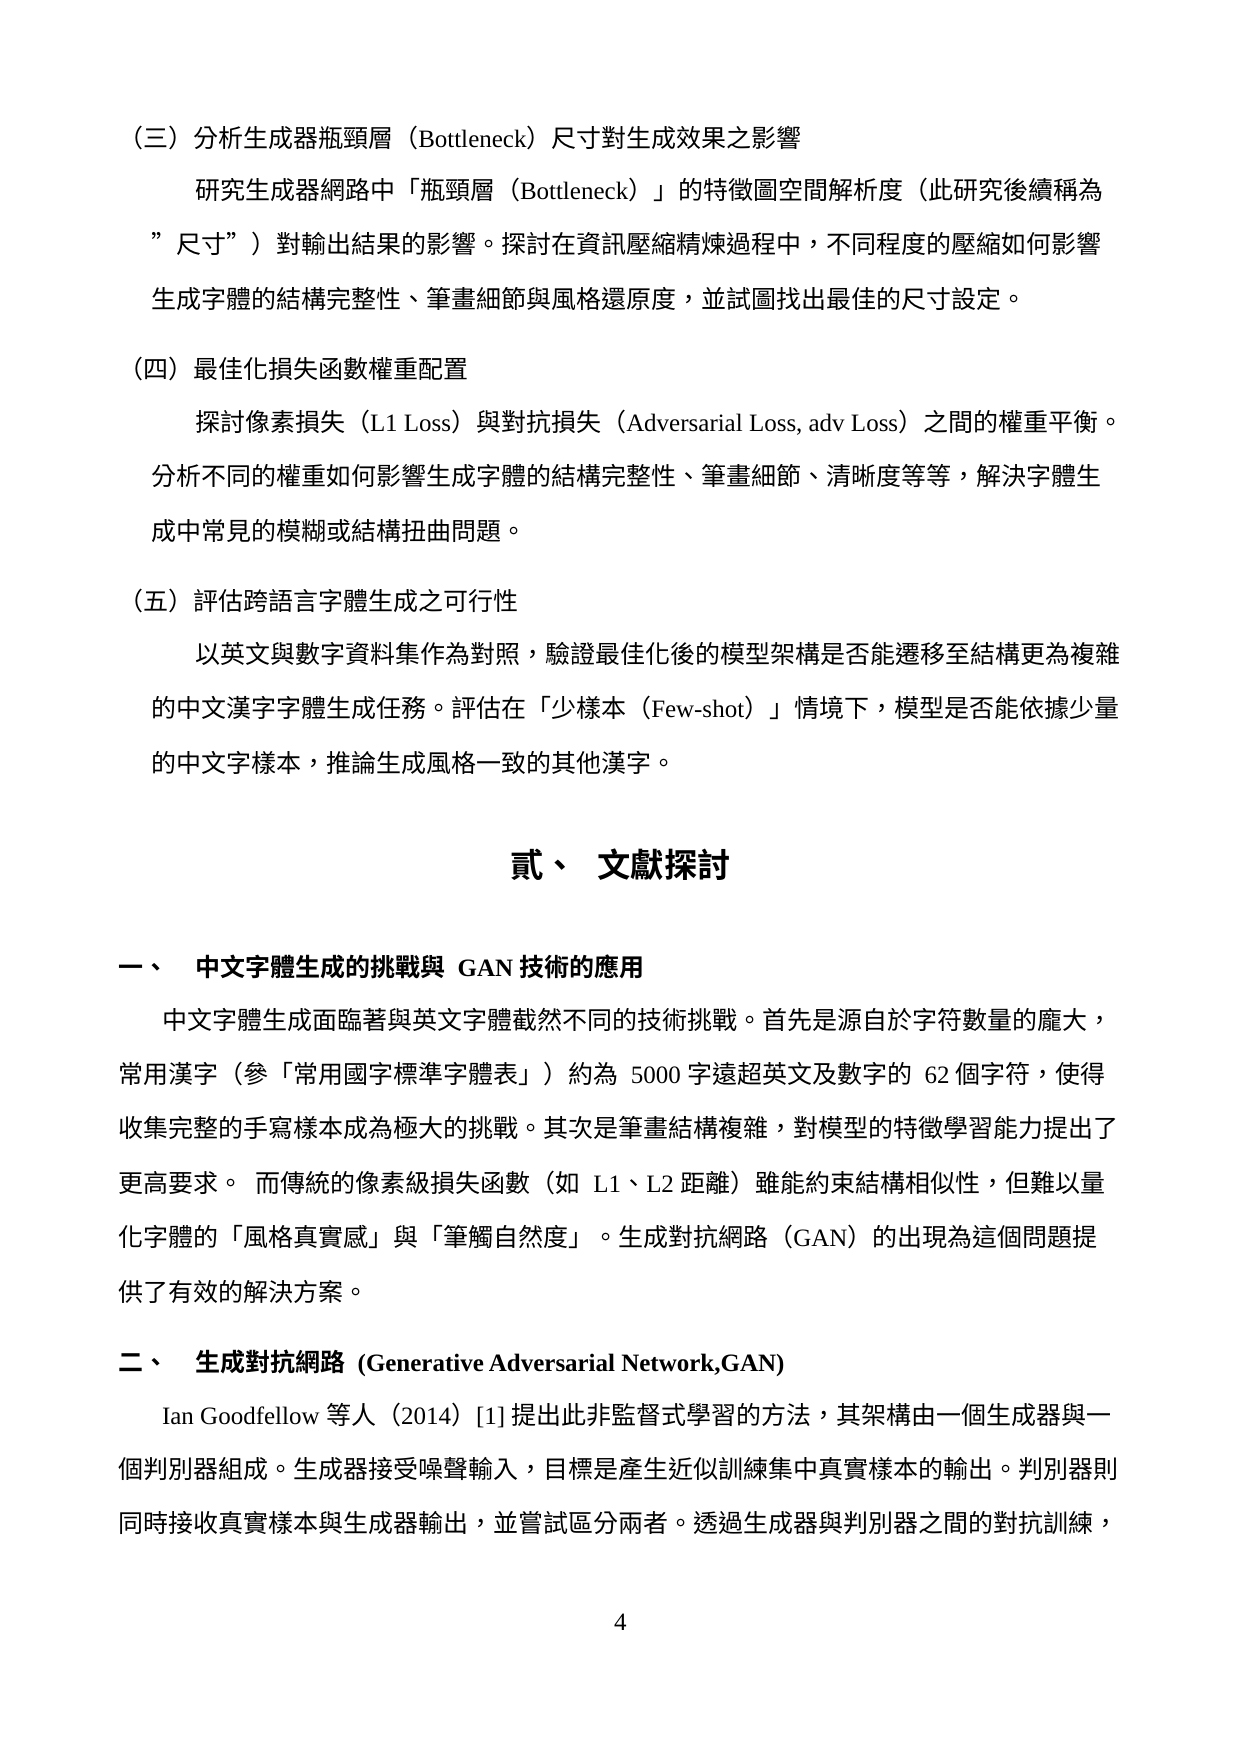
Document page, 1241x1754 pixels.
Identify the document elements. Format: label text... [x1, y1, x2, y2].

text 以英文與數字資料集作為對照，驗證最佳化後的模型架構是否能遷移至結構更為複雜的中文漢字字體生成任務。評估在「少樣本（Few-shot）」情境下，模型是否能依據少量的中文字樣本，推論生成風格一致的其他漢字。 [151, 634, 1122, 779]
subtitle 評估跨語言字體生成之可行性 [118, 582, 1122, 618]
text 中文字體生成面臨著與英文字體截然不同的技術挑戰。首先是源自於字符數量的龐大，常用漢字（參「常用國字標準字體表」）約為 5000 字遠超英文及數字的 62 個字符，使得收集完整的手寫樣本成為極大的挑戰。其次是筆畫結構複雜，對模型的特徵學習能力提出了更高要求。 而傳統的像素級損失函數（如 L1、L2 距離）雖能約束結構相似性，但難以量化字體的「風格真實感」與「筆觸自然度」。生成對抗網路（GAN）的出現為這個問題提供了有效的解決方案。 [118, 1000, 1122, 1308]
text 探討像素損失（L1 Loss）與對抗損失（Adversarial Loss, adv Loss）之間的權重平衡。分析不同的權重如何影響生成字體的結構完整性、筆畫細節、清晰度等等，解決字體生成中常見的模糊或結構扭曲問題。 [151, 402, 1122, 547]
text Ian Goodfellow 等人（2014）[1] 提出此非監督式學習的方法，其架構由一個生成器與一個判別器組成。生成器接受噪聲輸入，目標是產生近似訓練集中真實樣本的輸出。判別器則同時接收真實樣本與生成器輸出，並嘗試區分兩者。透過生成器與判別器之間的對抗訓練， [118, 1395, 1122, 1540]
subtitle 中文字體生成的挑戰與 GAN 技術的應用 [118, 948, 1122, 984]
subtitle 最佳化損失函數權重配置 [118, 350, 1122, 386]
subtitle 文獻探討 [118, 839, 1122, 887]
text 研究生成器網路中「瓶頸層（Bottleneck）」的特徵圖空間解析度（此研究後續稱為”尺寸”）對輸出結果的影響。探討在資訊壓縮精煉過程中，不同程度的壓縮如何影響生成字體的結構完整性、筆畫細節與風格還原度，並試圖找出最佳的尺寸設定。 [151, 171, 1122, 316]
subtitle 生成對抗網路 (Generative Adversarial Network,GAN) [118, 1343, 1122, 1379]
subtitle 分析生成器瓶頸層（Bottleneck）尺寸對生成效果之影響 [118, 118, 1122, 154]
